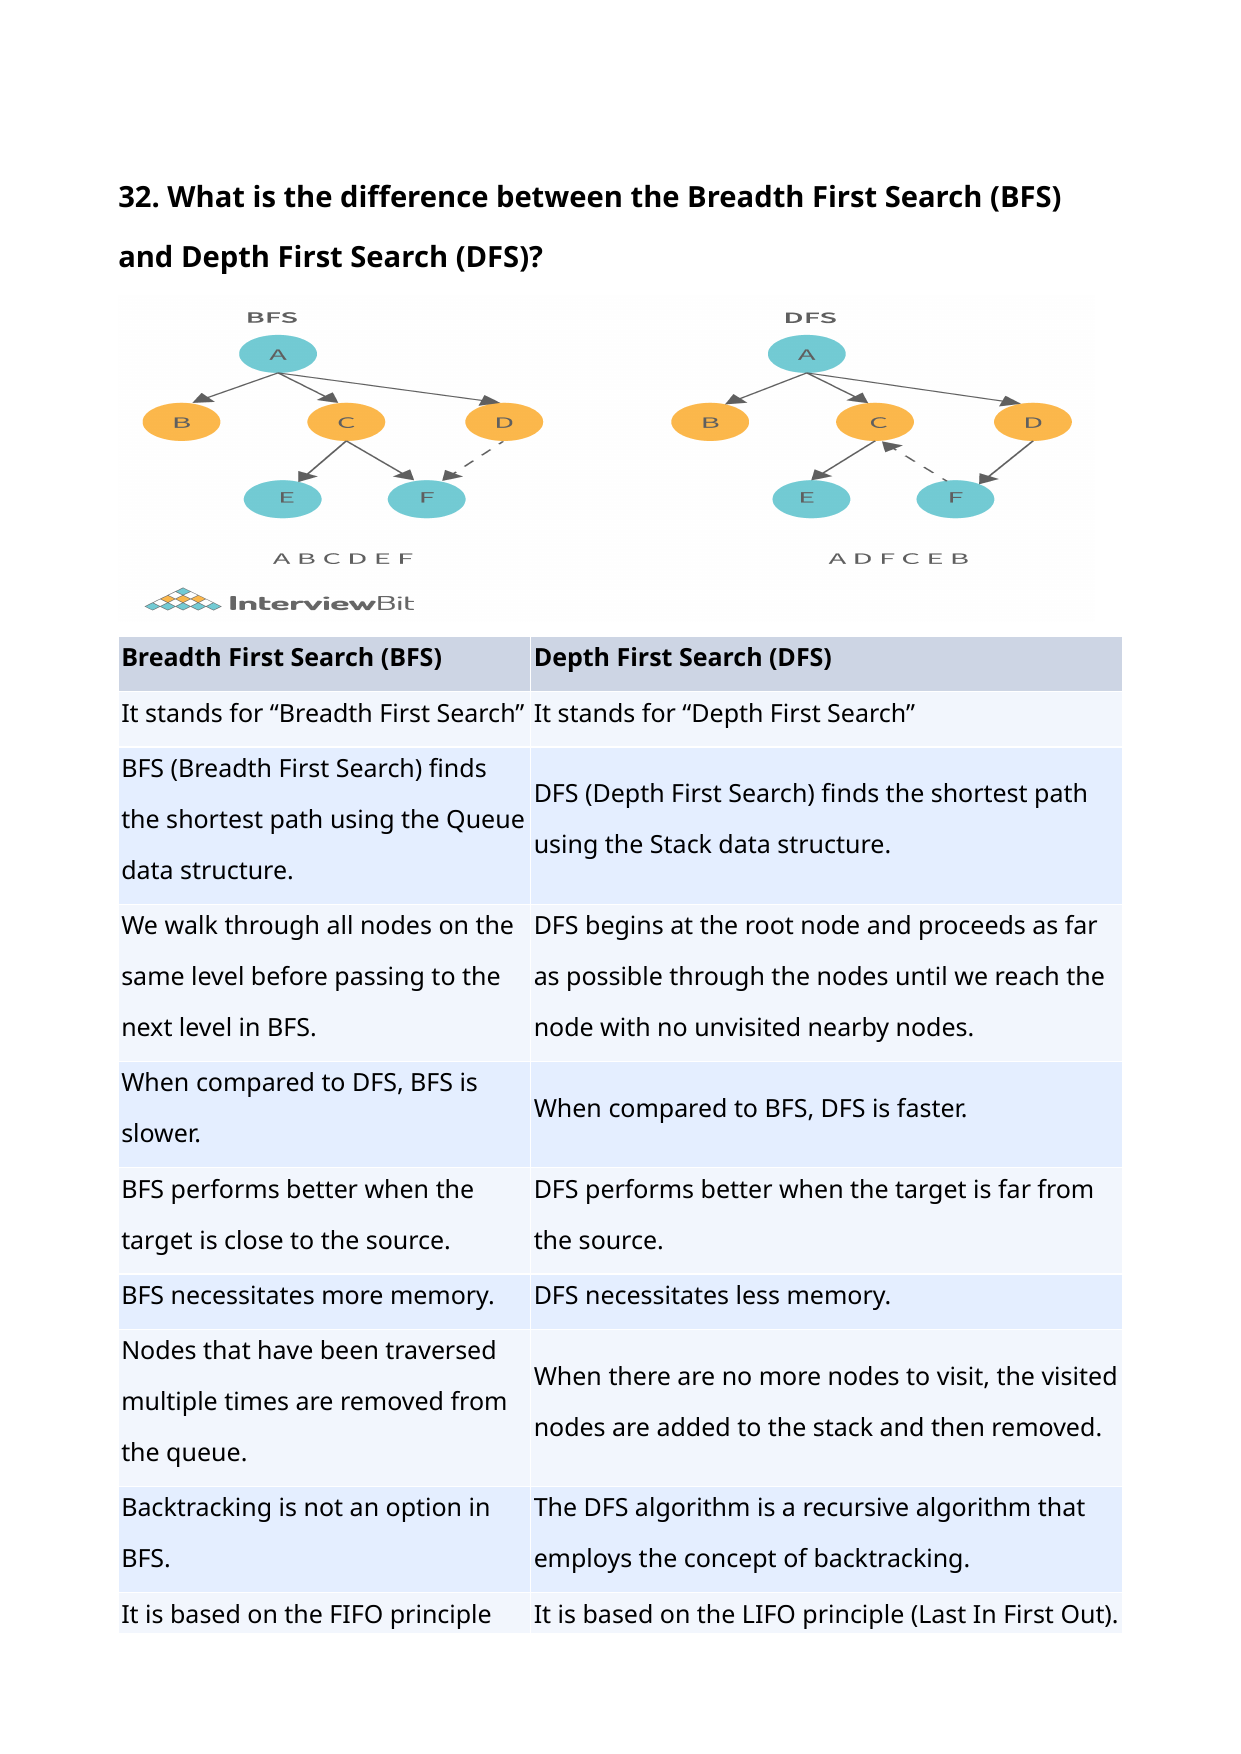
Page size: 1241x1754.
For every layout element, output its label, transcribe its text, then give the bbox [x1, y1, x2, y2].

table_cell DFS (Depth First Search) finds the shortest path using the Stack data structure. [531, 748, 1122, 904]
picture [118, 295, 1095, 622]
table_cell DFS necessitates less memory. [531, 1275, 1122, 1329]
table_cell DFS begins at the root node and proceeds as far as possible through the nodes until we reach the node with no unvisited nearby nodes. [531, 905, 1122, 1061]
table_cell It stands for “Breadth First Search” [119, 692, 530, 746]
table_cell BFS (Breadth First Search) finds the shortest path using the Queue data structure. [119, 748, 530, 904]
table_cell It stands for “Depth First Search” [531, 692, 1122, 746]
table_cell We walk through all nodes on the same level before passing to the next level in BFS. [119, 905, 530, 1061]
table_cell Backtracking is not an option in BFS. [119, 1487, 530, 1592]
table_cell DFS performs better when the target is far from the source. [531, 1168, 1122, 1273]
table_cell BFS necessitates more memory. [119, 1275, 530, 1329]
table_cell Nodes that have been traversed multiple times are removed from the queue. [119, 1330, 530, 1486]
table_header Breadth First Search (BFS) [119, 637, 530, 691]
table_header Depth First Search (DFS) [531, 637, 1122, 691]
table_cell When there are no more nodes to visit, the visited nodes are added to the stack and then removed. [531, 1330, 1122, 1486]
table_cell The DFS algorithm is a recursive algorithm that employs the concept of backtracking. [531, 1487, 1122, 1592]
table_cell When compared to DFS, BFS is slower. [119, 1062, 530, 1167]
subtitle 32. What is the difference between the Breadth First Search (BFS) and Depth First Search (DFS)? [118, 176, 1122, 276]
table_cell It is based on the LIFO principle (Last In First Out). [531, 1593, 1122, 1633]
table_cell BFS performs better when the target is close to the source. [119, 1168, 530, 1273]
table_cell When compared to BFS, DFS is faster. [531, 1062, 1122, 1167]
table_cell It is based on the FIFO principle [119, 1593, 530, 1633]
